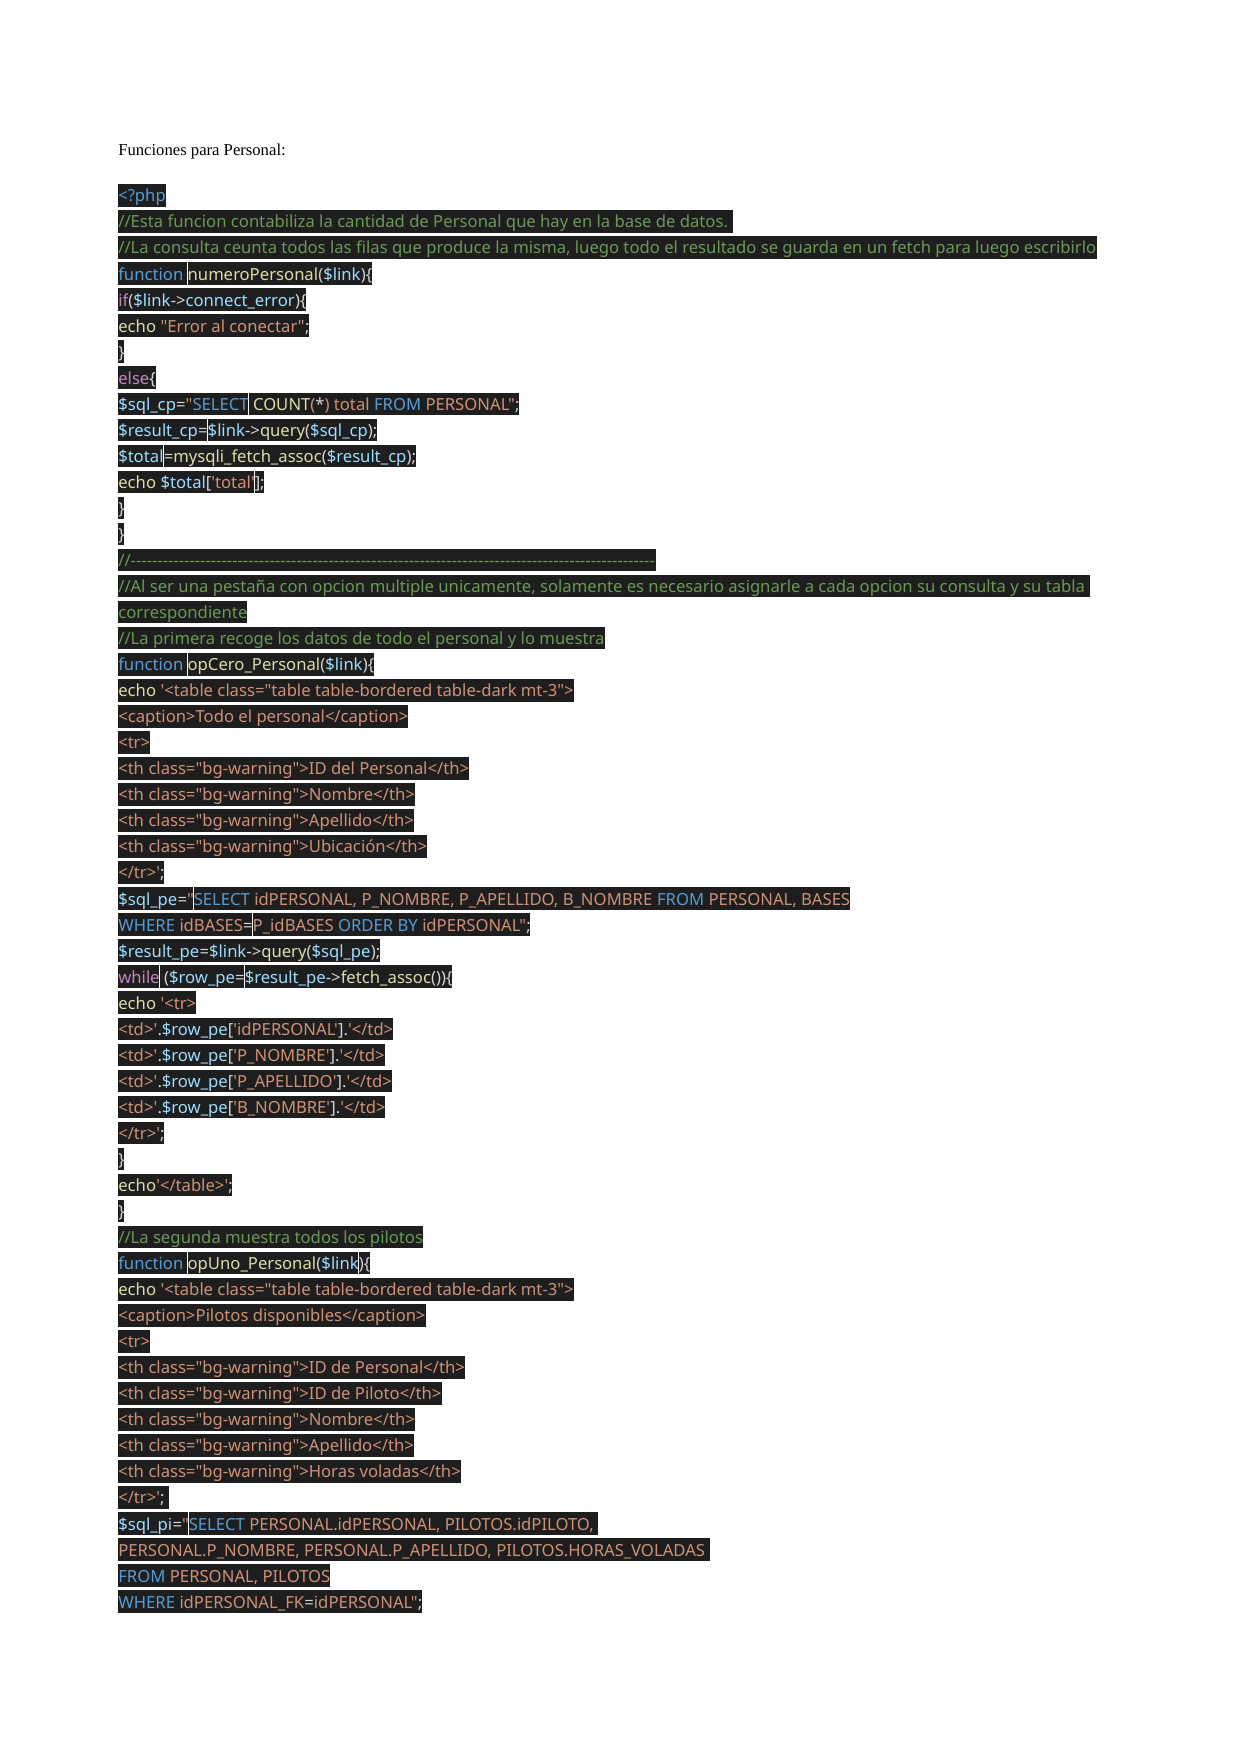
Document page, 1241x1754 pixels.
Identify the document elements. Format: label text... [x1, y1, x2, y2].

text function opCero_Personal($link){ [118, 653, 1122, 676]
text //La segunda muestra todos los pilotos [118, 1226, 1122, 1248]
text WHERE idPERSONAL_FK=idPERSONAL"; [118, 1590, 1122, 1613]
text //La consulta ceunta todos las filas que produce la misma, luego todo el resultado se guarda en un fetch para luego escribirlo [118, 236, 1122, 259]
text $result_pe=$link->query($sql_pe); [118, 939, 1122, 962]
text echo '<tr> [118, 991, 1122, 1014]
text <td>'.$row_pe['B_NOMBRE'].'</td> [118, 1096, 1122, 1118]
text FROM PERSONAL, PILOTOS [118, 1564, 1122, 1587]
text <caption>Todo el personal</caption> [118, 705, 1122, 728]
text else{ [118, 366, 1122, 389]
text if($link->connect_error){ [118, 288, 1122, 311]
text <th class="bg-warning">Apellido</th> [118, 809, 1122, 832]
text echo "Error al conectar"; [118, 314, 1122, 337]
text <td>'.$row_pe['idPERSONAL'].'</td> [118, 1017, 1122, 1040]
text } [118, 340, 1122, 363]
text } [118, 1200, 1122, 1222]
text $sql_pe="SELECT idPERSONAL, P_NOMBRE, P_APELLIDO, B_NOMBRE FROM PERSONAL, BASES [118, 887, 1122, 910]
text <th class="bg-warning">ID del Personal</th> [118, 757, 1122, 780]
text echo '<table class="table table-bordered table-dark mt-3"> [118, 1278, 1122, 1301]
text <th class="bg-warning">Horas voladas</th> [118, 1460, 1122, 1483]
text } [118, 1148, 1122, 1170]
text </tr>'; [118, 1122, 1122, 1144]
text $sql_cp="SELECT COUNT(*) total FROM PERSONAL"; [118, 392, 1122, 415]
text <td>'.$row_pe['P_NOMBRE'].'</td> [118, 1043, 1122, 1066]
text echo'</table>'; [118, 1174, 1122, 1196]
text //La primera recoge los datos de todo el personal y lo muestra [118, 627, 1122, 649]
text </tr>'; [118, 861, 1122, 884]
text WHERE idBASES=P_idBASES ORDER BY idPERSONAL"; [118, 913, 1122, 936]
text <th class="bg-warning">Apellido</th> [118, 1434, 1122, 1457]
text function opUno_Personal($link){ [118, 1252, 1122, 1274]
text $result_cp=$link->query($sql_cp); [118, 418, 1122, 441]
text while ($row_pe=$result_pe->fetch_assoc()){ [118, 965, 1122, 988]
text function numeroPersonal($link){ [118, 262, 1122, 285]
text //Al ser una pestaña con opcion multiple unicamente, solamente es necesario asignarle a cada opcion su consulta y su tabla correspondiente [118, 575, 1122, 623]
text } [118, 523, 1122, 545]
text //-------------------------------------------------------------------------------------------------- [118, 549, 1122, 571]
text echo $total['total']; [118, 471, 1122, 493]
text Funciones para Personal: [118, 140, 1122, 159]
text //Esta funcion contabiliza la cantidad de Personal que hay en la base de datos. [118, 210, 1122, 233]
text <th class="bg-warning">ID de Personal</th> [118, 1356, 1122, 1379]
text } [118, 497, 1122, 519]
text </tr>'; [118, 1486, 1122, 1509]
text <th class="bg-warning">Ubicación</th> [118, 835, 1122, 858]
text <?php [118, 184, 1122, 207]
text $sql_pi="SELECT PERSONAL.idPERSONAL, PILOTOS.idPILOTO, [118, 1512, 1122, 1535]
text <th class="bg-warning">ID de Piloto</th> [118, 1382, 1122, 1405]
text PERSONAL.P_NOMBRE, PERSONAL.P_APELLIDO, PILOTOS.HORAS_VOLADAS [118, 1538, 1122, 1561]
text <tr> [118, 731, 1122, 754]
text <tr> [118, 1330, 1122, 1353]
text echo '<table class="table table-bordered table-dark mt-3"> [118, 679, 1122, 702]
text <caption>Pilotos disponibles</caption> [118, 1304, 1122, 1327]
text <th class="bg-warning">Nombre</th> [118, 1408, 1122, 1431]
text <th class="bg-warning">Nombre</th> [118, 783, 1122, 806]
text $total=mysqli_fetch_assoc($result_cp); [118, 444, 1122, 467]
text <td>'.$row_pe['P_APELLIDO'].'</td> [118, 1069, 1122, 1092]
